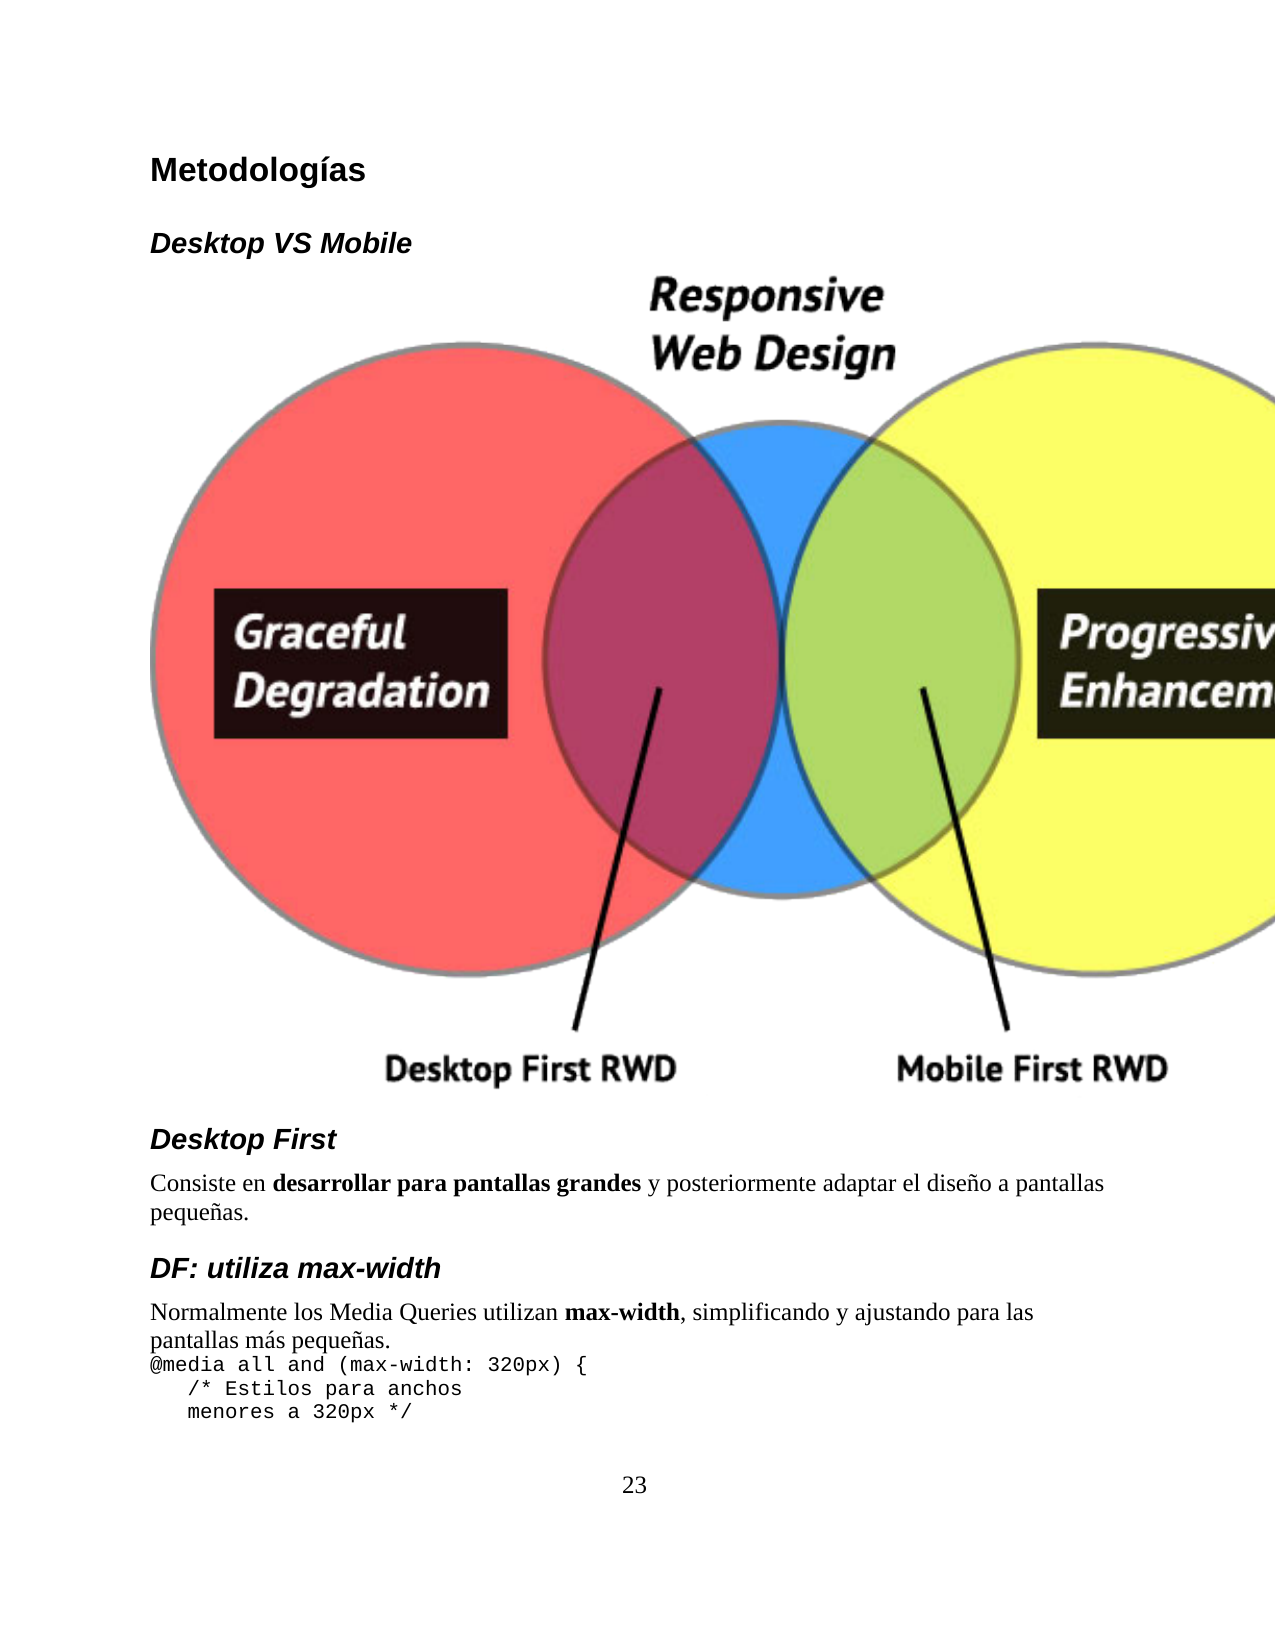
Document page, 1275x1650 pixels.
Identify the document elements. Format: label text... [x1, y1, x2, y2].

picture [150, 272, 1275, 1098]
subtitle DF: utiliza max-width [150, 1251, 1125, 1284]
text Consiste en desarrollar para pantallas grandes y posteriormente adaptar el diseño a pantallas pequeñas. [150, 1168, 1125, 1226]
text @media all and (max-width: 320px) { [150, 1354, 1125, 1378]
subtitle Desktop VS Mobile [150, 226, 1125, 260]
subtitle Metodologías [150, 150, 1125, 189]
subtitle Desktop First [150, 1122, 1125, 1156]
text /* Estilos para anchos [150, 1378, 1125, 1402]
text menores a 320px */ [150, 1402, 1125, 1425]
text Normalmente los Media Queries utilizan max-width, simplificando y ajustando para las pantallas más pequeñas. [150, 1297, 1125, 1354]
